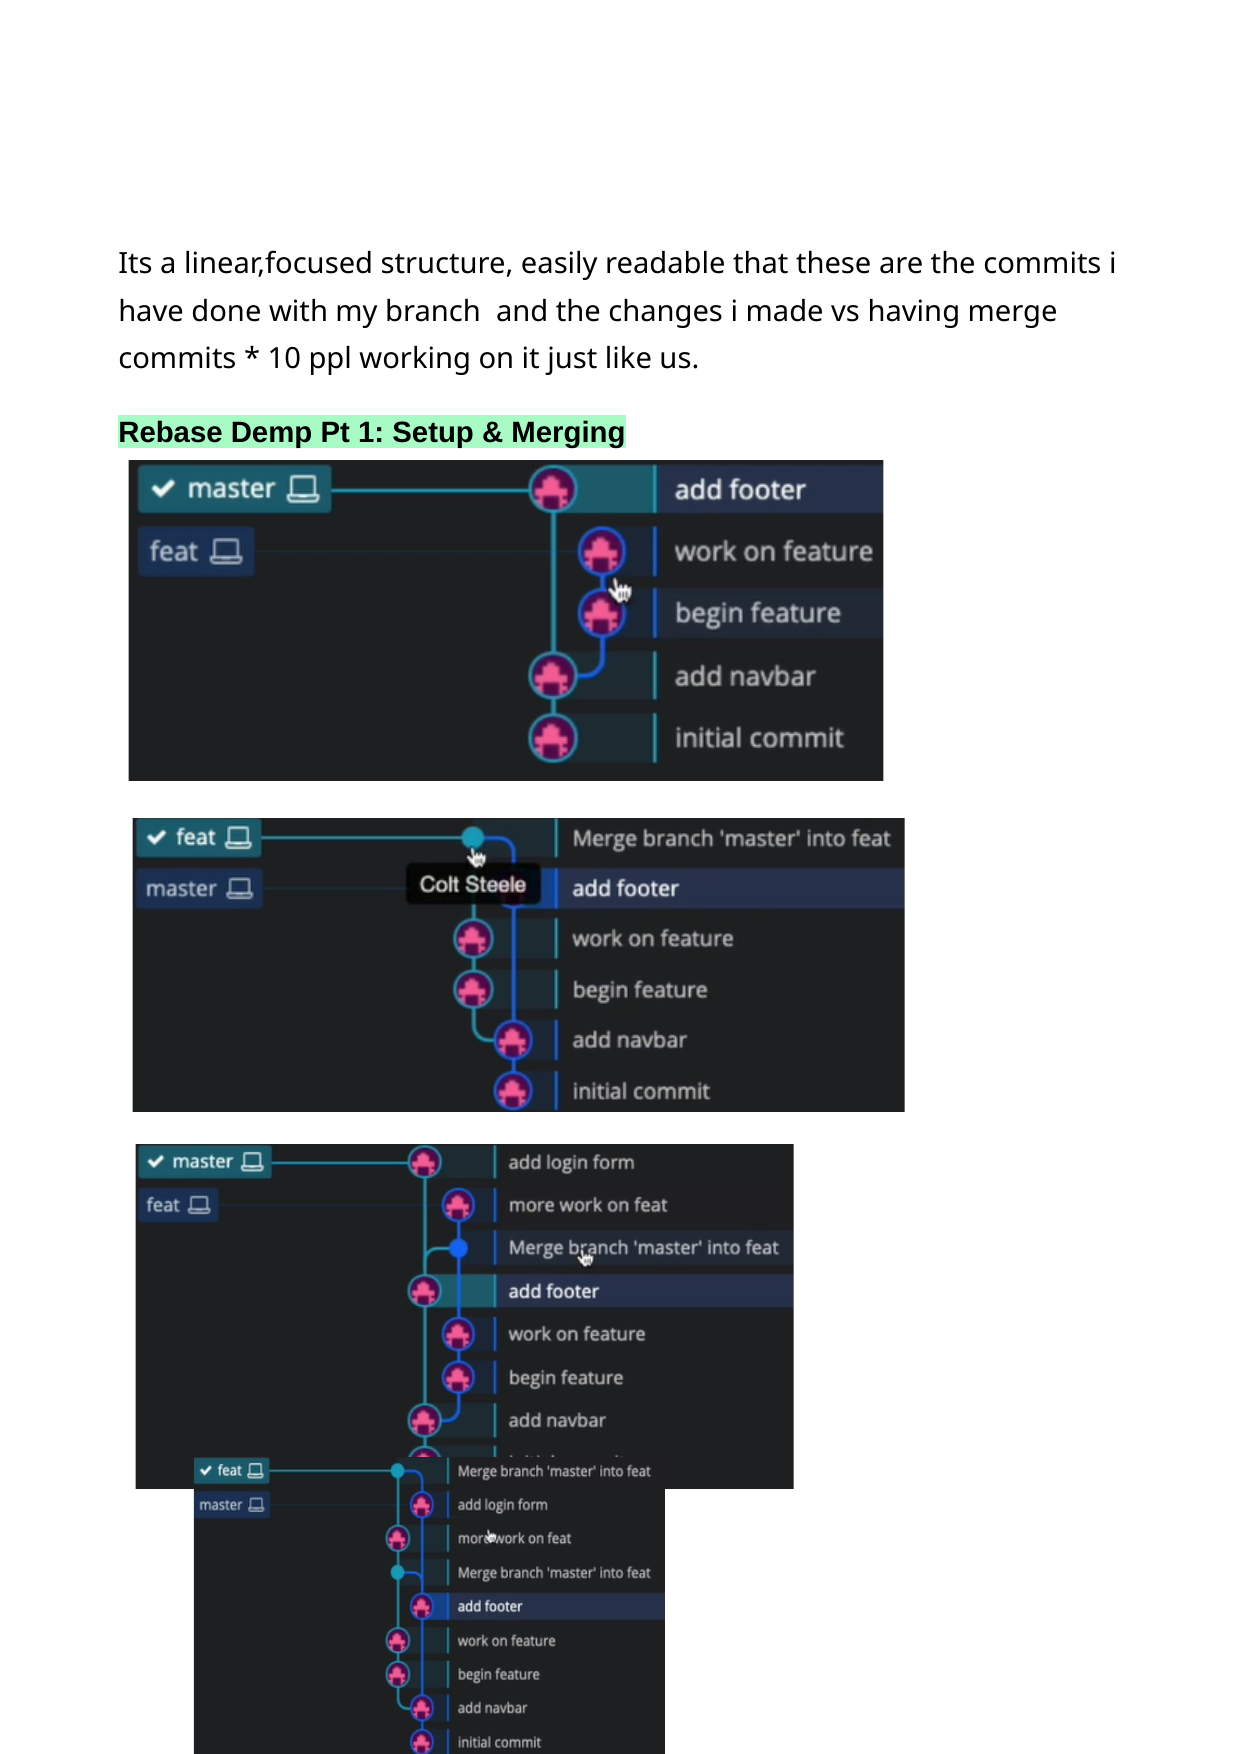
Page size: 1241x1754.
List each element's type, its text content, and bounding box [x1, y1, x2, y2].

picture [132, 818, 905, 1112]
picture [135, 1144, 794, 1754]
text Its a linear,focused structure, easily readable that these are the commits i have done with my branch and the changes i made vs having merge commits * 10 ppl working on it just like us. [118, 242, 1122, 377]
subtitle Rebase Demp Pt 1: Setup & Merging [118, 414, 1122, 448]
picture [128, 460, 884, 781]
